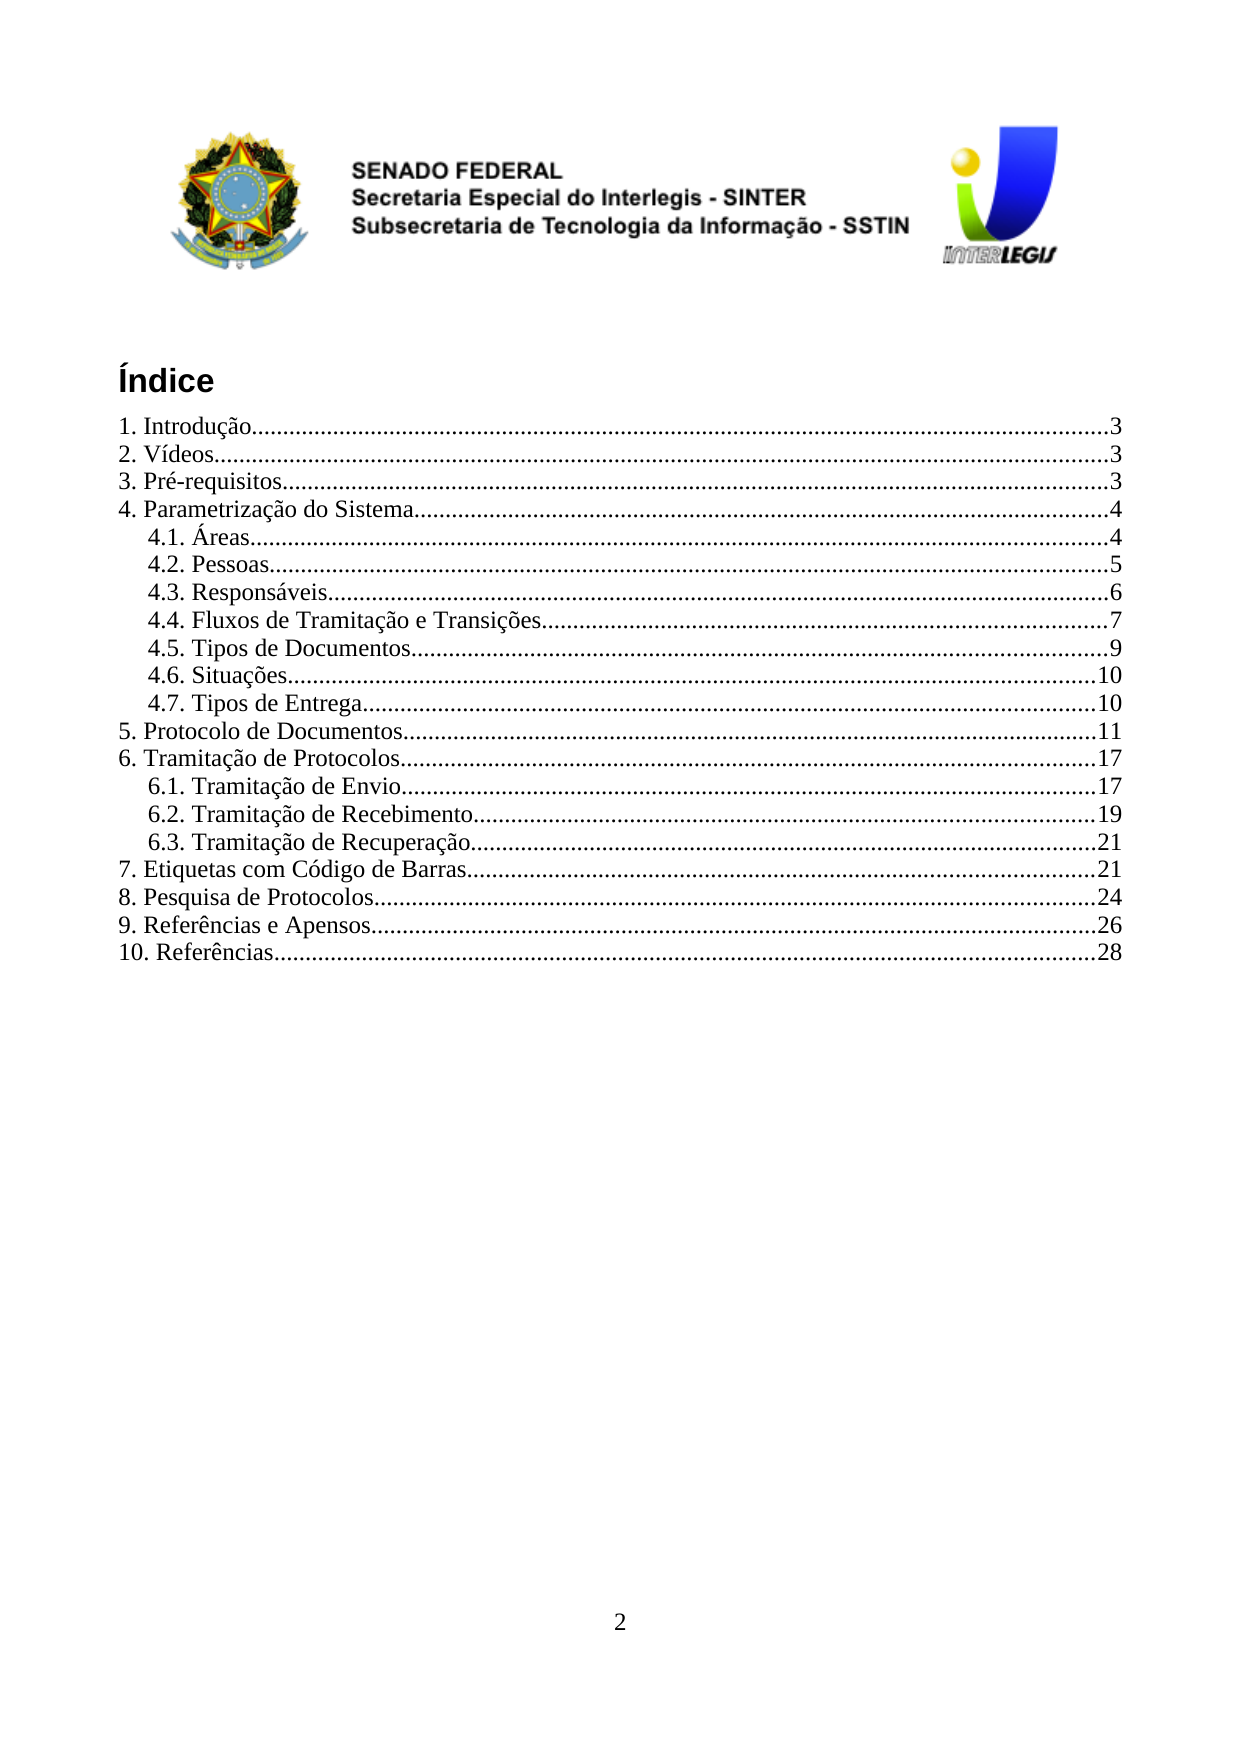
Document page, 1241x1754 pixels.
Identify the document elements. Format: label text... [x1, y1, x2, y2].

text 4.2. Pessoas 5 [148, 551, 1122, 578]
text 4.7. Tipos de Entrega 10 [148, 689, 1122, 717]
text 6.3. Tramitação de Recuperação 21 [148, 828, 1122, 855]
text 7. Etiquetas com Código de Barras 21 [118, 855, 1122, 883]
text 10. Referências 28 [118, 938, 1122, 966]
text 4.5. Tipos de Documentos 9 [148, 634, 1122, 661]
text 4.1. Áreas 4 [148, 523, 1122, 551]
picture [163, 118, 1078, 276]
text 2. Vídeos 3 [118, 440, 1122, 467]
text 6.1. Tramitação de Envio 17 [148, 772, 1122, 800]
subtitle Índice [118, 362, 1122, 399]
text 6.2. Tramitação de Recebimento 19 [148, 800, 1122, 828]
text 6. Tramitação de Protocolos 17 [118, 744, 1122, 772]
text 4.4. Fluxos de Tramitação e Transições 7 [148, 606, 1122, 634]
text 4.6. Situações 10 [148, 661, 1122, 689]
text 8. Pesquisa de Protocolos 24 [118, 883, 1122, 911]
text 4. Parametrização do Sistema 4 [118, 495, 1122, 523]
text 4.3. Responsáveis 6 [148, 578, 1122, 606]
text 9. Referências e Apensos 26 [118, 911, 1122, 938]
text 3. Pré-requisitos 3 [118, 467, 1122, 495]
text 5. Protocolo de Documentos 11 [118, 717, 1122, 744]
text 1. Introdução 3 [118, 412, 1122, 440]
